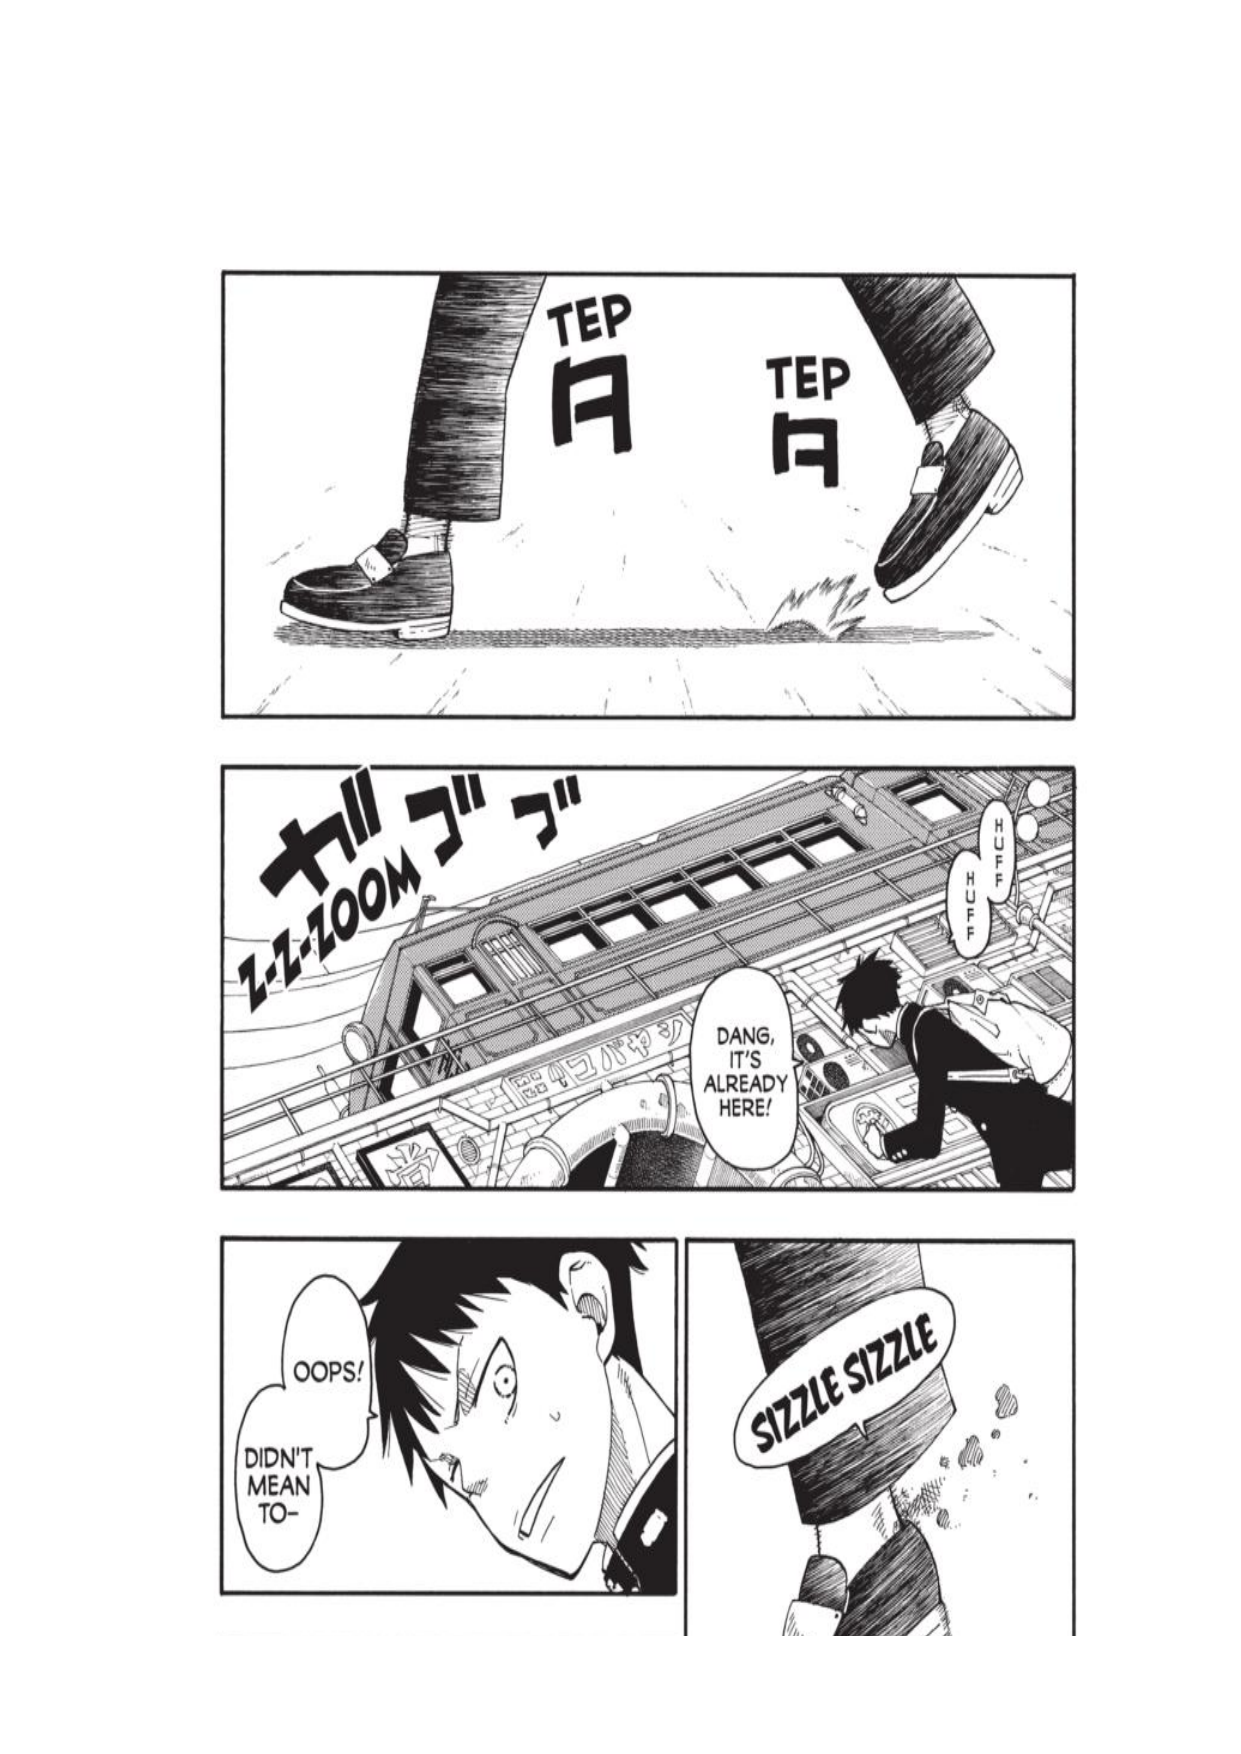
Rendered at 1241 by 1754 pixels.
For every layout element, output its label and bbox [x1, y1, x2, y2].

picture [118, 118, 1137, 1636]
